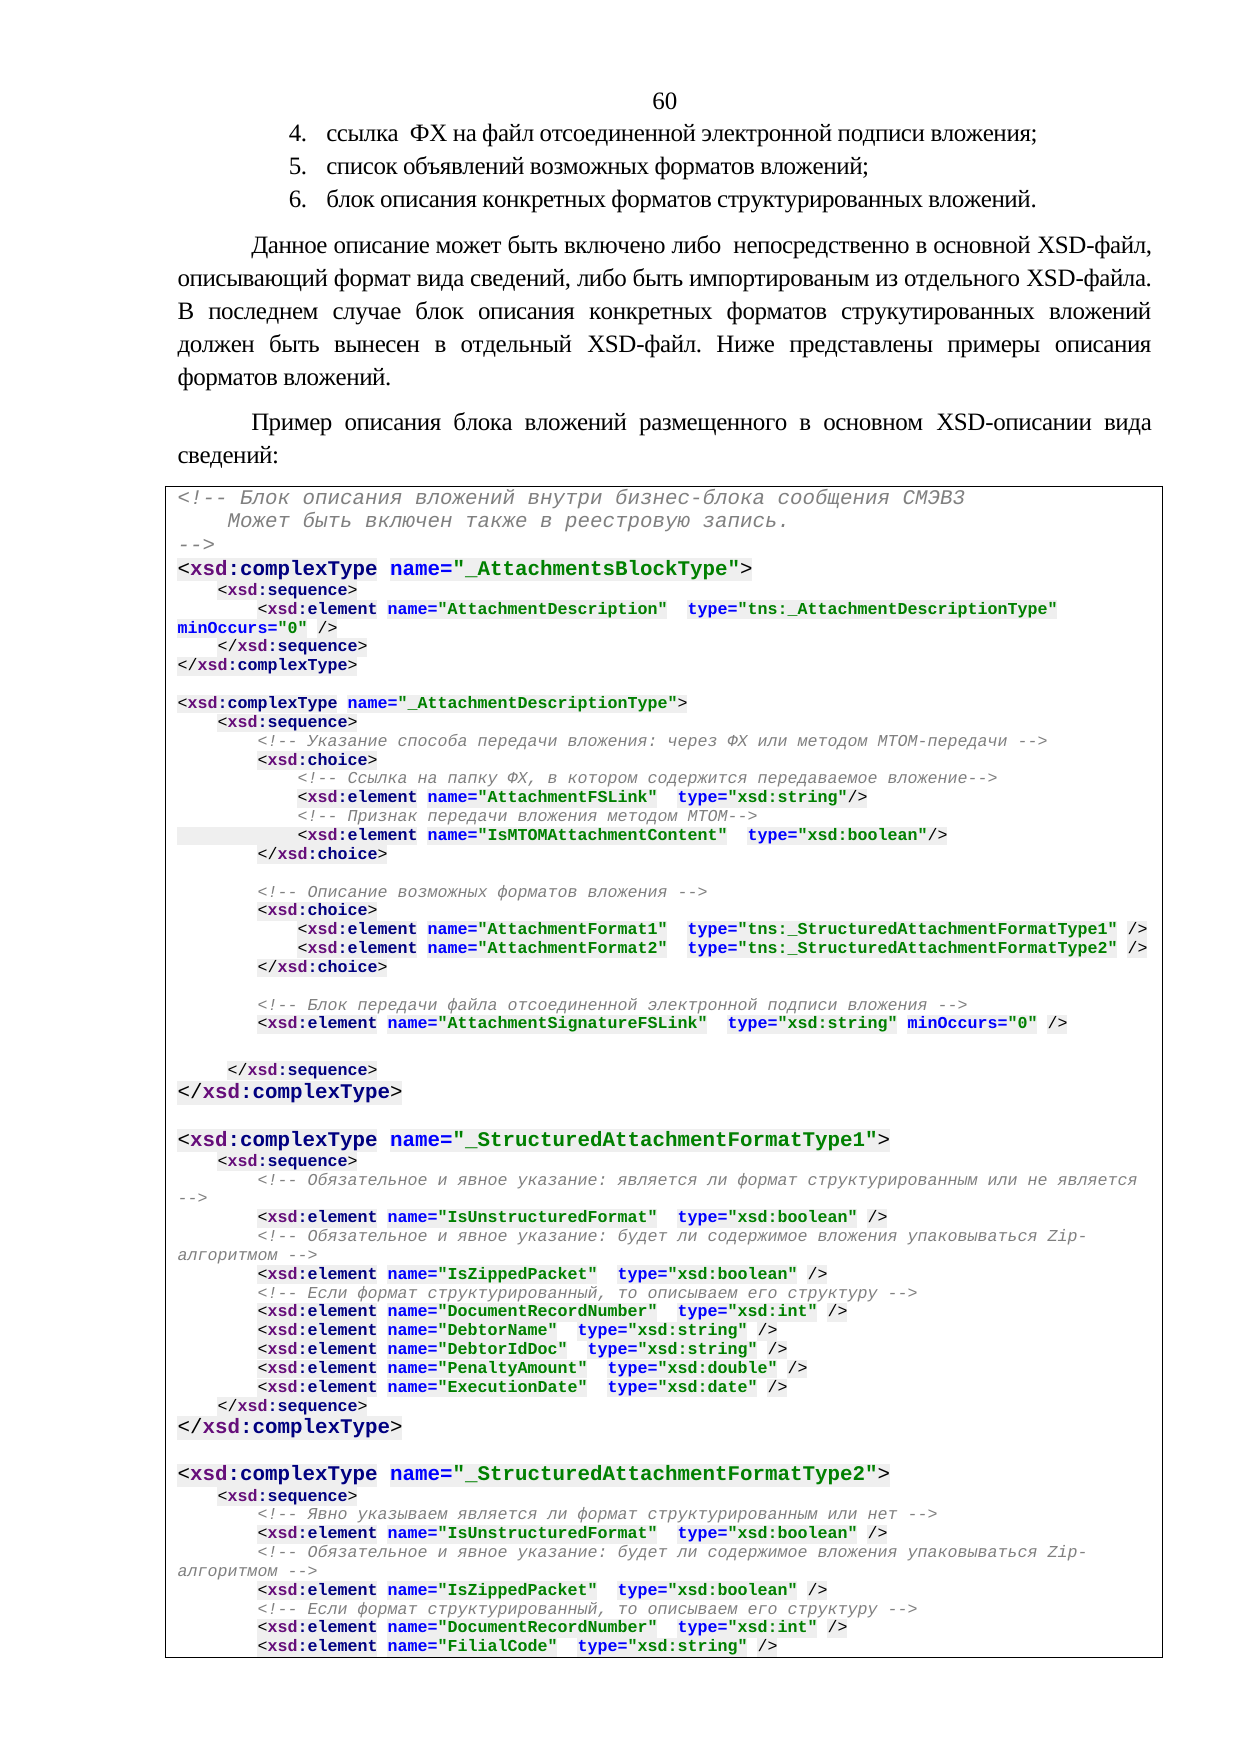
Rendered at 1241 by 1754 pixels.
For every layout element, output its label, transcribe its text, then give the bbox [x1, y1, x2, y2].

text Пример описания блока вложений размещенного в основном XSD-описании вида сведений: [177, 407, 1152, 469]
list блок описания конкретных форматов структурированных вложений. [288, 184, 1152, 213]
list список объявлений возможных форматов вложений; [288, 151, 1152, 180]
text Данное описание может быть включено либо непосредственно в основной XSD-файл, описывающий формат вида сведений, либо быть импортированым из отдельного XSD-файла. В последнем случае блок описания конкретных форматов струкутированных вложений должен быть вынесен в отдельный XSD-файл. Ниже представлены примеры описания форматов вложений. [177, 230, 1152, 391]
list ссылка ФХ на файл отсоединенной электронной подписи вложения; [288, 118, 1152, 147]
